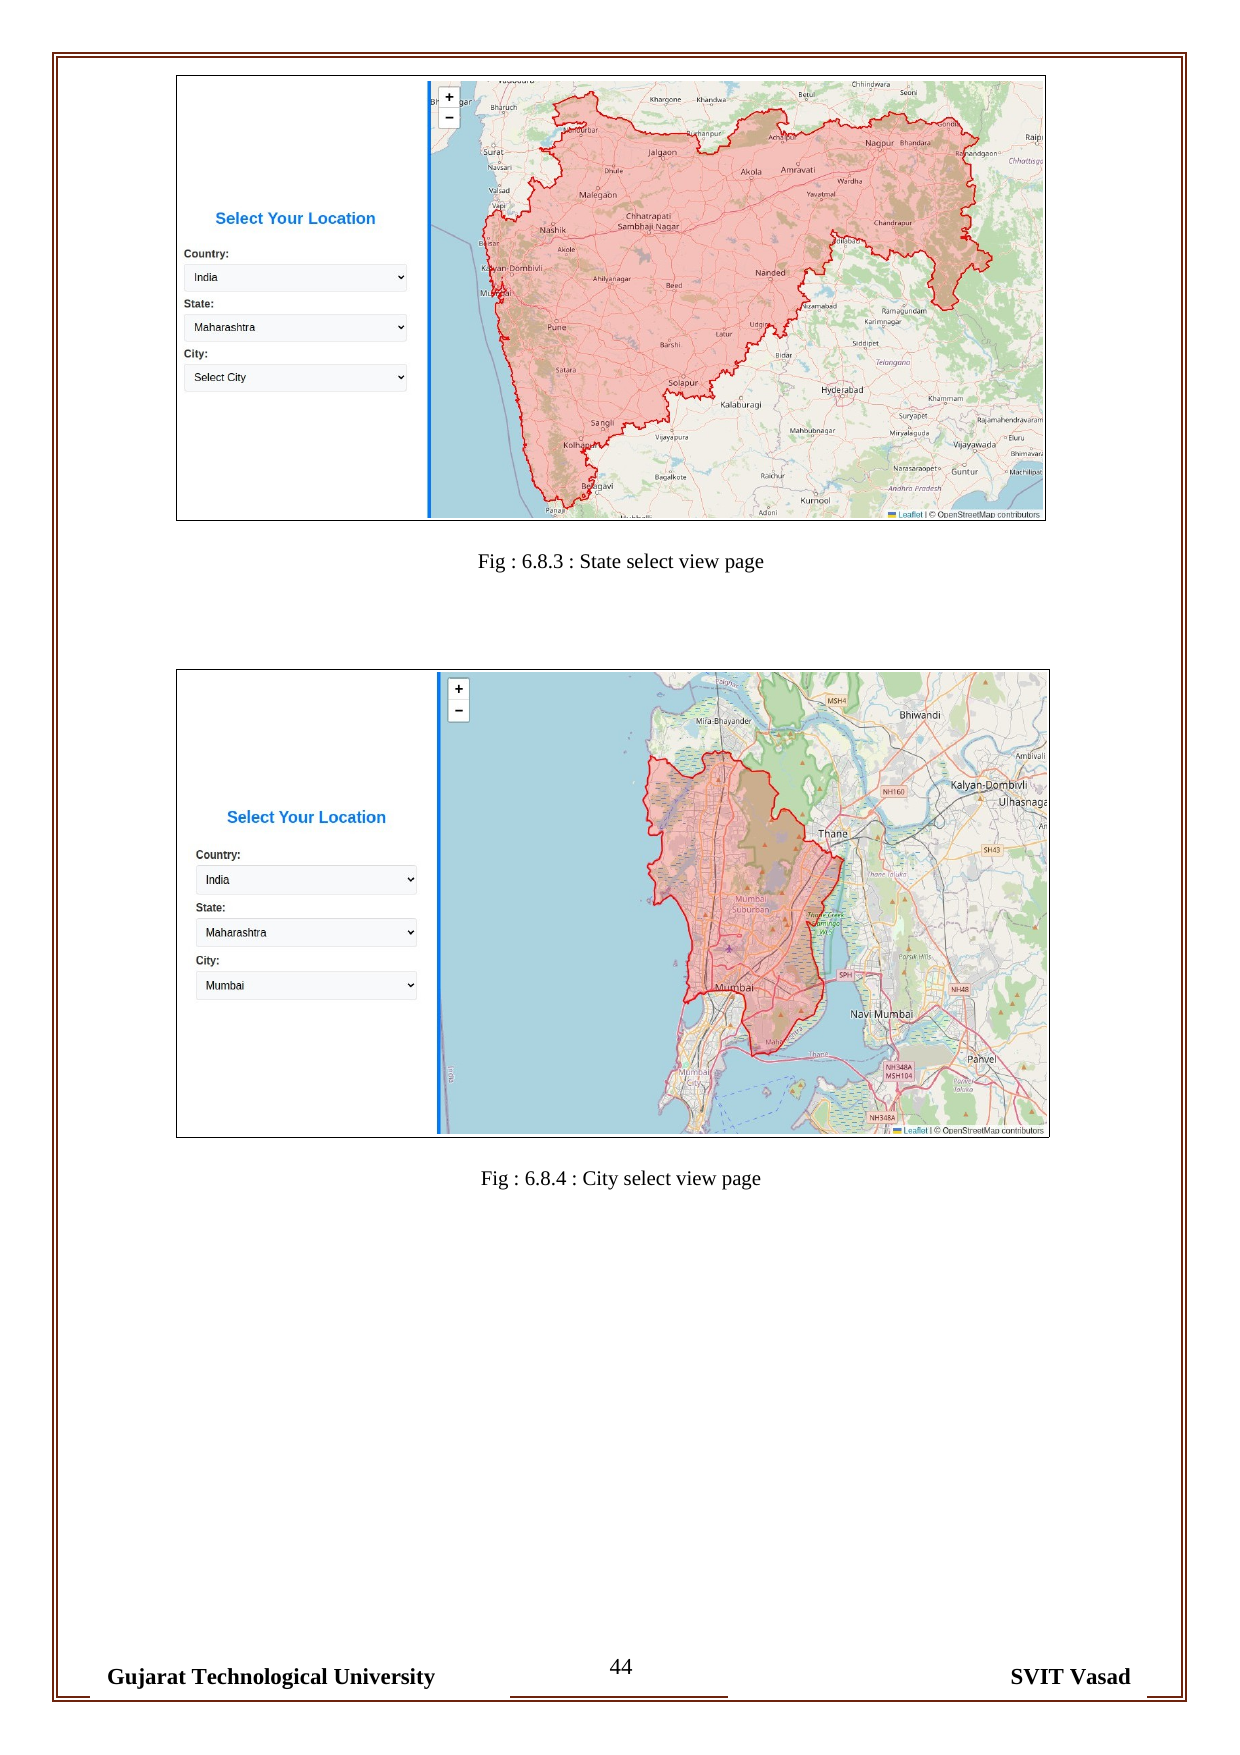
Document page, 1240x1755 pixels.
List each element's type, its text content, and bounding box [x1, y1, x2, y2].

text Fig : 6.8.4 : City select view page [139, 1166, 1102, 1190]
picture [188, 672, 1047, 1134]
picture [177, 81, 1043, 518]
text Fig : 6.8.3 : State select view page [139, 549, 1102, 573]
